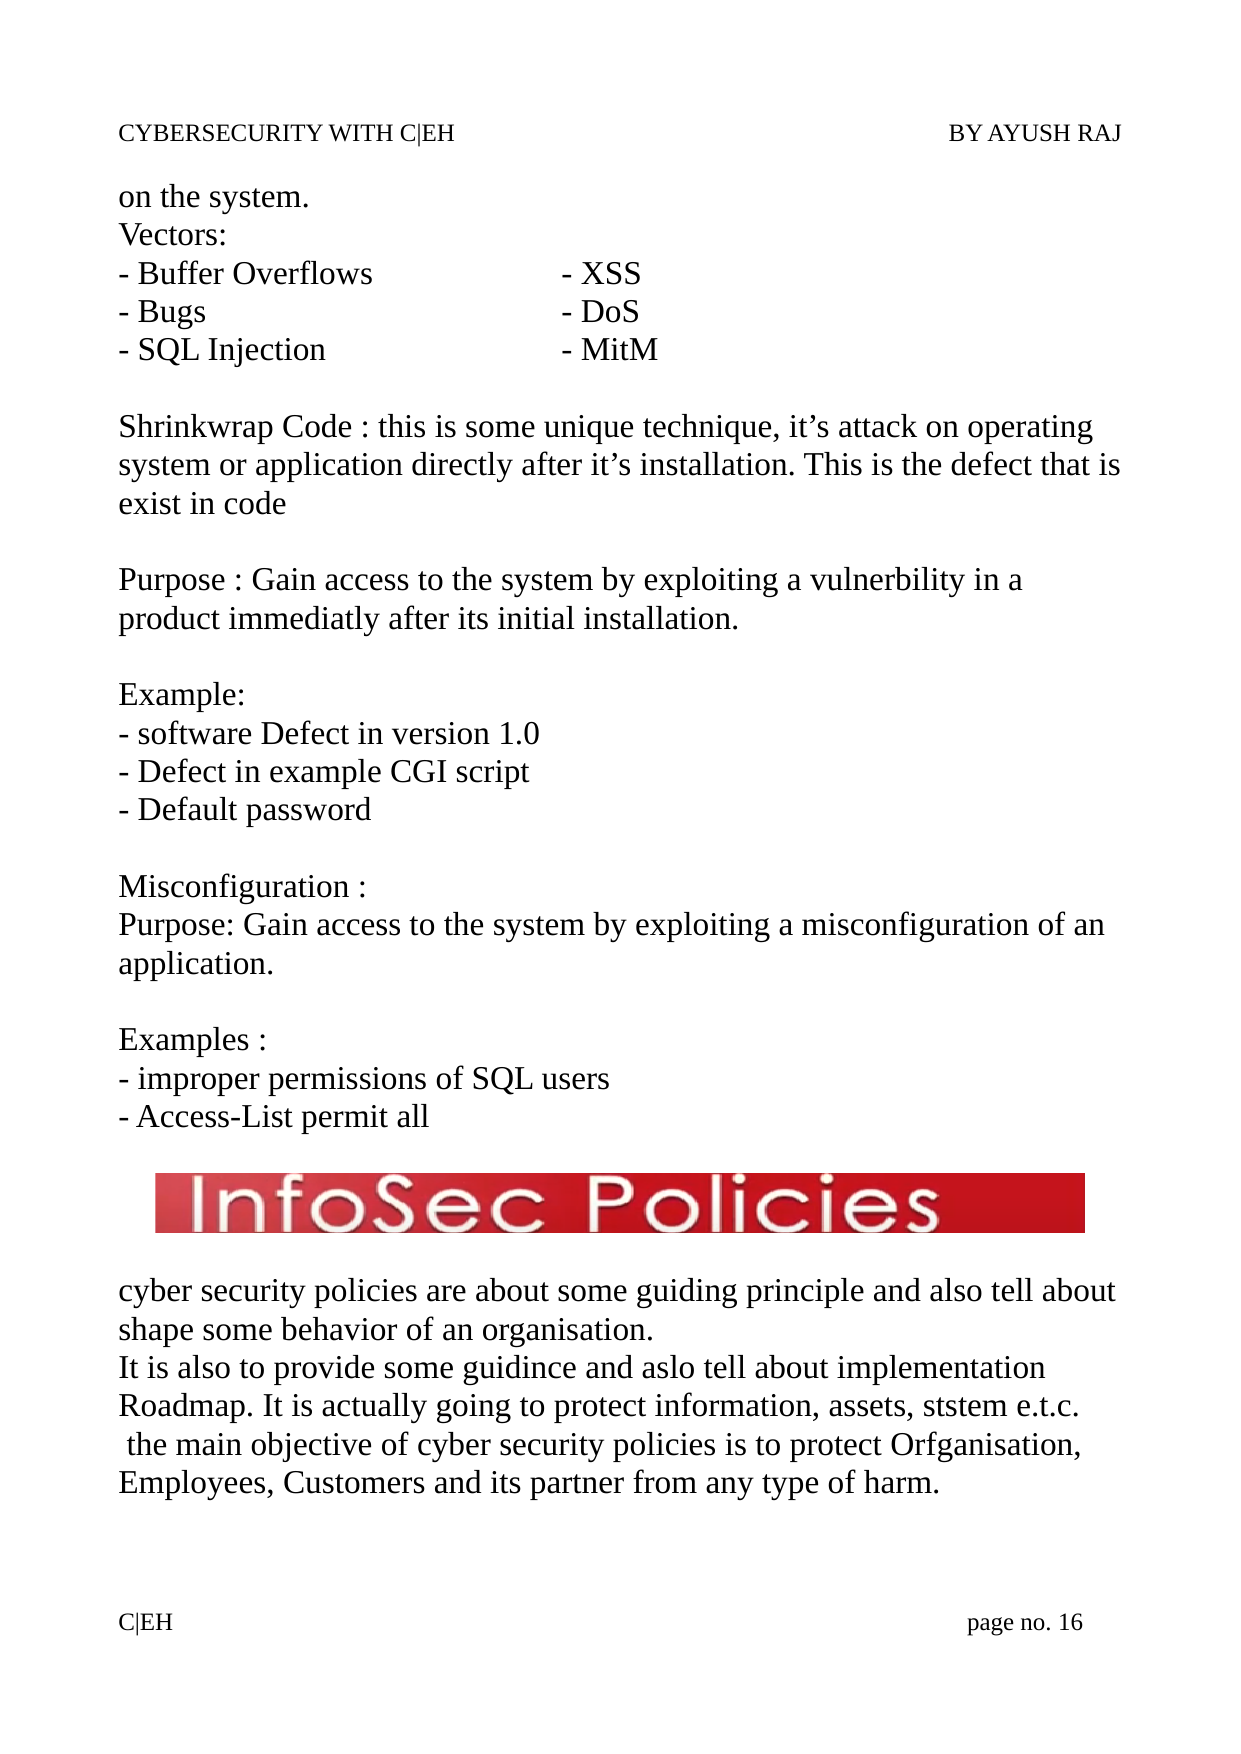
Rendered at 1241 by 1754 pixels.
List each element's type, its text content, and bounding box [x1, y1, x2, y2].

text Vectors: [118, 215, 1122, 253]
text - software Defect in version 1.0 [118, 713, 1122, 751]
text Misconfiguration : [118, 866, 1122, 905]
text - improper permissions of SQL users [118, 1058, 1122, 1096]
text cyber security policies are about some guiding principle and also tell about shape some behavior of an organisation. [118, 1271, 1122, 1347]
text - Default password [118, 790, 1122, 828]
text Example: [118, 675, 1122, 713]
text - Defect in example CGI script [118, 751, 1122, 790]
text Purpose: Gain access to the system by exploiting a misconfiguration of an application. [118, 905, 1122, 981]
text - Bugs - DoS [118, 291, 1122, 330]
text Examples : [118, 1020, 1122, 1058]
text Purpose : Gain access to the system by exploiting a vulnerbility in a product immediatly after its initial installation. [118, 560, 1122, 636]
text - Buffer Overflows - XSS [118, 253, 1122, 291]
text the main objective of cyber security policies is to protect Orfganisation, Employees, Customers and its partner from any type of harm. [118, 1424, 1122, 1501]
text on the system. [118, 176, 1122, 215]
text It is also to provide some guidince and aslo tell about implementation Roadmap. It is actually going to protect information, assets, ststem e.t.c. [118, 1347, 1122, 1424]
text Shrinkwrap Code : this is some unique technique, it’s attack on operating system or application directly after it’s installation. This is the defect that is exist in code [118, 406, 1122, 521]
text - Access-List permit all [118, 1096, 1122, 1135]
text - SQL Injection - MitM [118, 330, 1122, 368]
picture [155, 1173, 1085, 1233]
